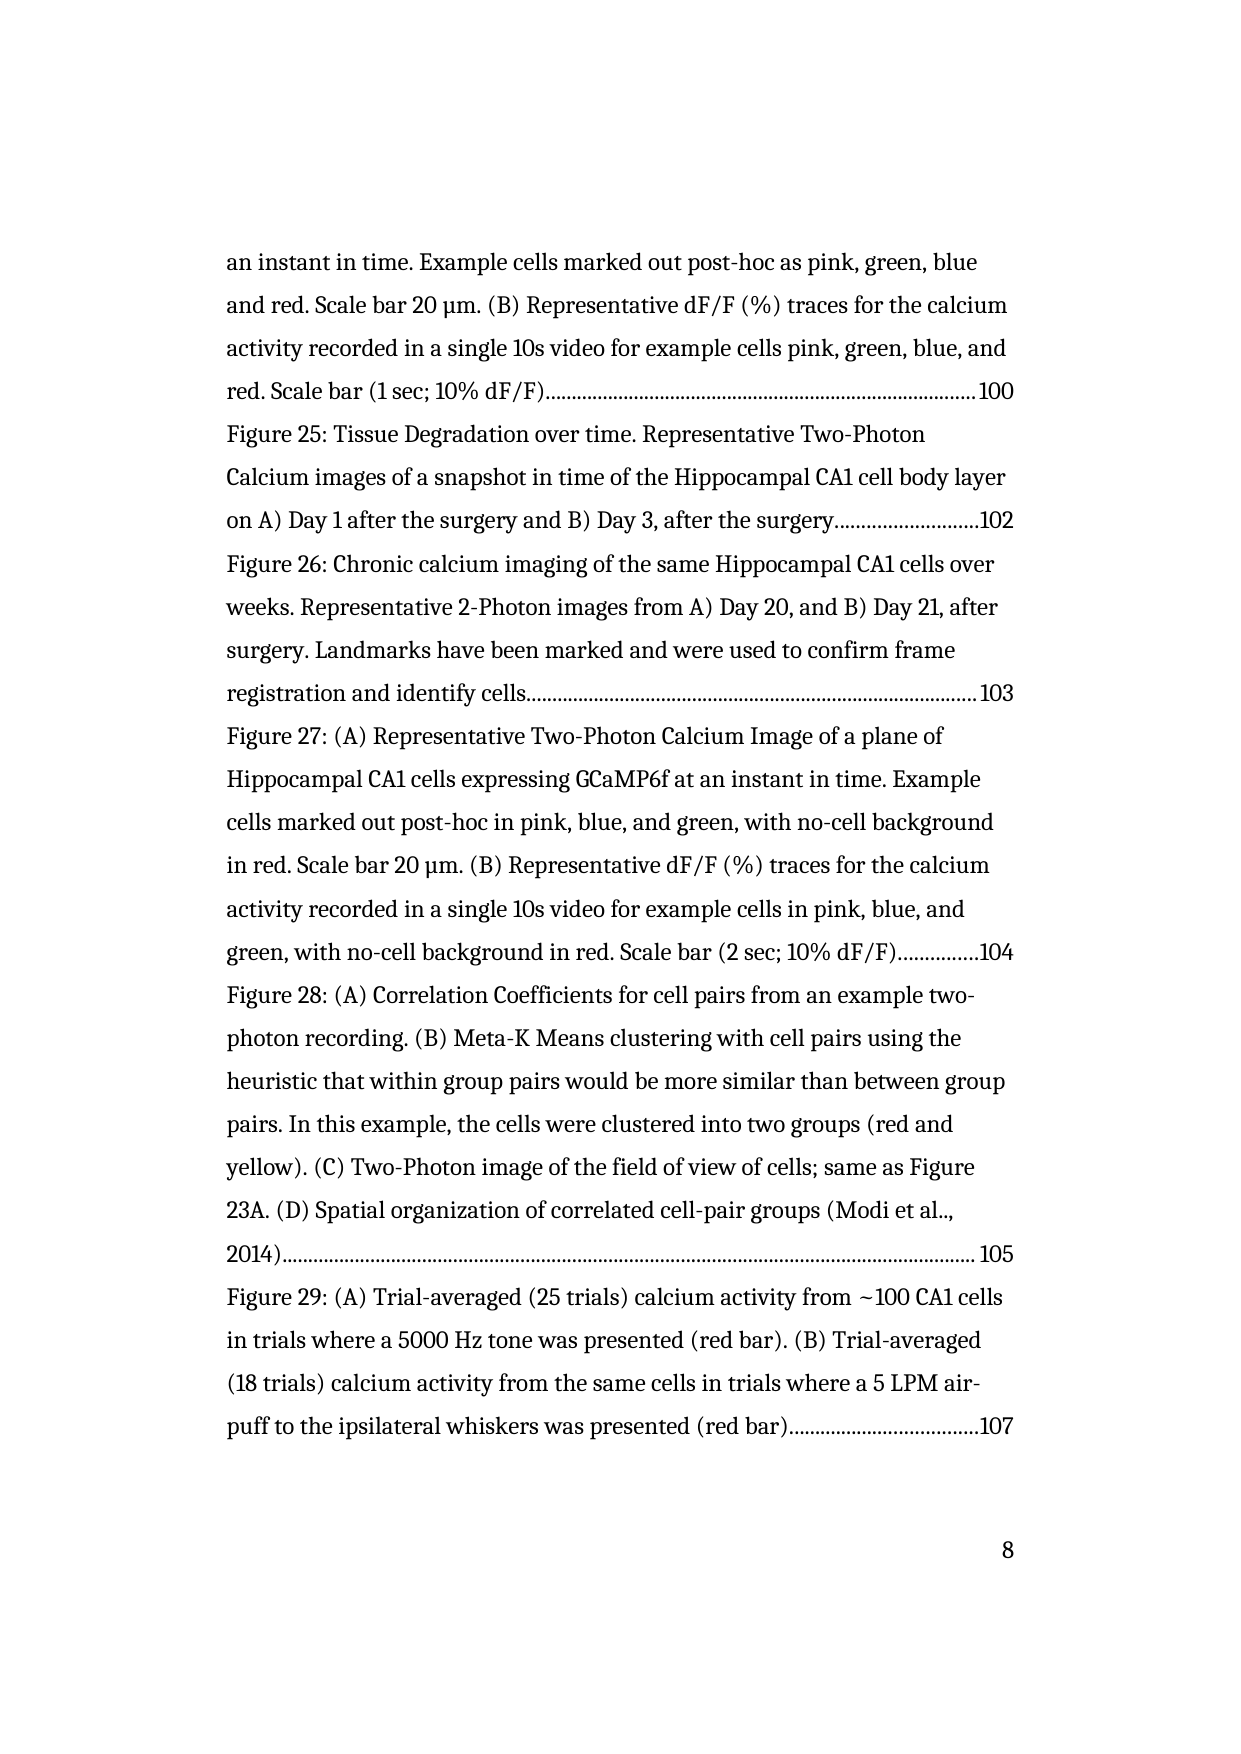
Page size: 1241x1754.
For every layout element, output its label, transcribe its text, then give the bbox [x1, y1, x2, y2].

text Figure 28: (A) Correlation Coefficients for cell pairs from an example two-photon recording. (B) Meta-K Means clustering with cell pairs using the heuristic that within group pairs would be more similar than between group pairs. In this example, the cells were clustered into two groups (red and yellow). (C) Two-Photon image of the field of view of cells; same as Figure 23A. (D) Spatial organization of correlated cell-pair groups (Modi et al.., 2014). 105 [226, 981, 1014, 1268]
text Figure 27: (A) Representative Two-Photon Calcium Image of a plane of Hippocampal CA1 cells expressing GCaMP6f at an instant in time. Example cells marked out post-hoc in pink, blue, and green, with no-cell background in red. Scale bar 20 µm. (B) Representative dF/F (%) traces for the calcium activity recorded in a single 10s video for example cells in pink, blue, and green, with no-cell background in red. Scale bar (2 sec; 10% dF/F). 104 [226, 722, 1014, 966]
text Figure 29: (A) Trial-averaged (25 trials) calcium activity from ~100 CA1 cells in trials where a 5000 Hz tone was presented (red bar). (B) Trial-averaged (18 trials) calcium activity from the same cells in trials where a 5 LPM air-puff to the ipsilateral whiskers was presented (red bar). 107 [226, 1283, 1014, 1441]
text Figure 24: (A) Representative Two-Photon Calcium Image of a plane of Hippocampal CA1 cells, bolus loaded with Oregon Green Bapta-1 (OGB-1), at an instant in time. Example cells marked out post-hoc as pink, green, blue and red. Scale bar 20 µm. (B) Representative dF/F (%) traces for the calcium activity recorded in a single 10s video for example cells pink, green, blue, and red. Scale bar (1 sec; 10% dF/F). 100 [226, 248, 1014, 406]
text Figure 25: Tissue Degradation over time. Representative Two-Photon Calcium images of a snapshot in time of the Hippocampal CA1 cell body layer on A) Day 1 after the surgery and B) Day 3, after the surgery. 102 [226, 420, 1014, 535]
text Figure 26: Chronic calcium imaging of the same Hippocampal CA1 cells over weeks. Representative 2-Photon images from A) Day 20, and B) Day 21, after surgery. Landmarks have been marked and were used to confirm frame registration and identify cells. 103 [226, 549, 1014, 708]
